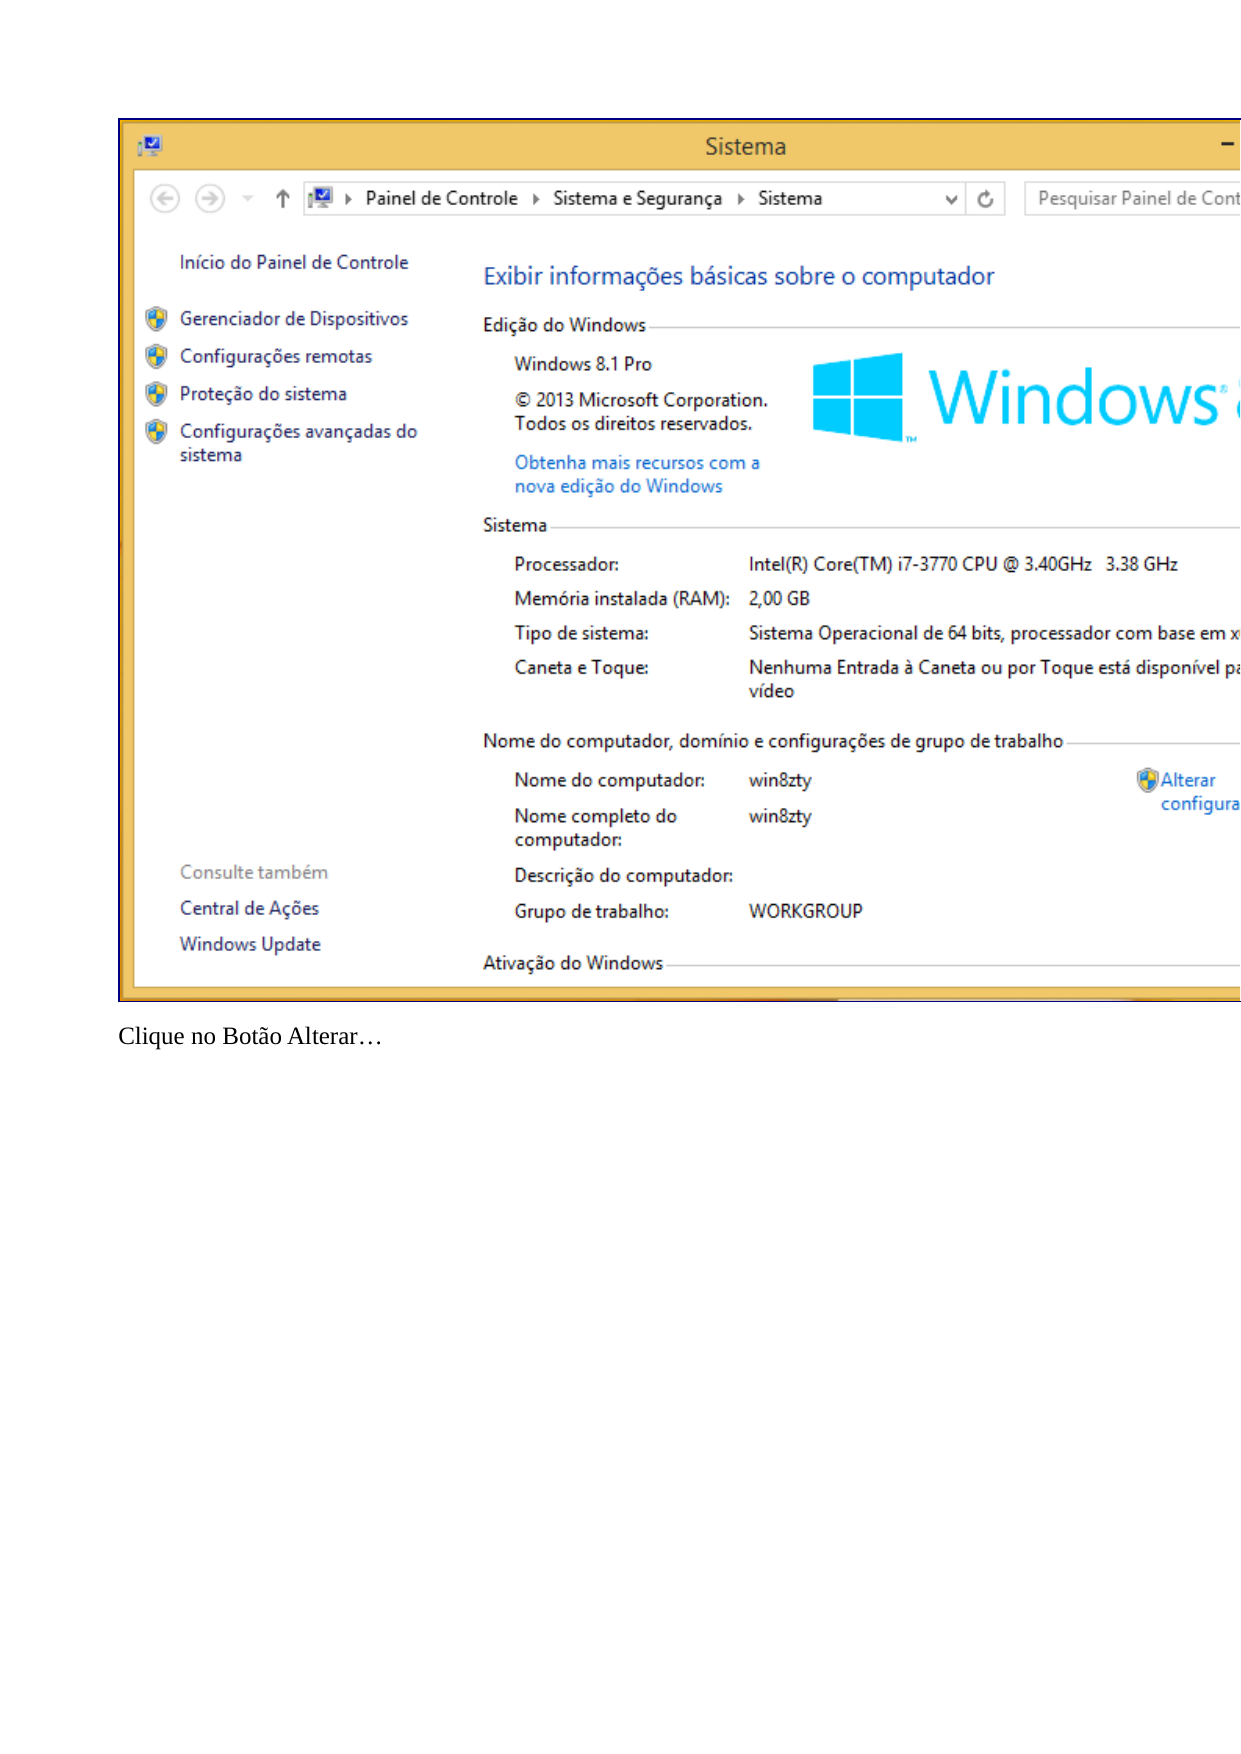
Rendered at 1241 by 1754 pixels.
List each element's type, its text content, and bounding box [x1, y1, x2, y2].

picture [120, 120, 1241, 1001]
text Clique no Botão Alterar… [118, 1021, 1122, 1050]
